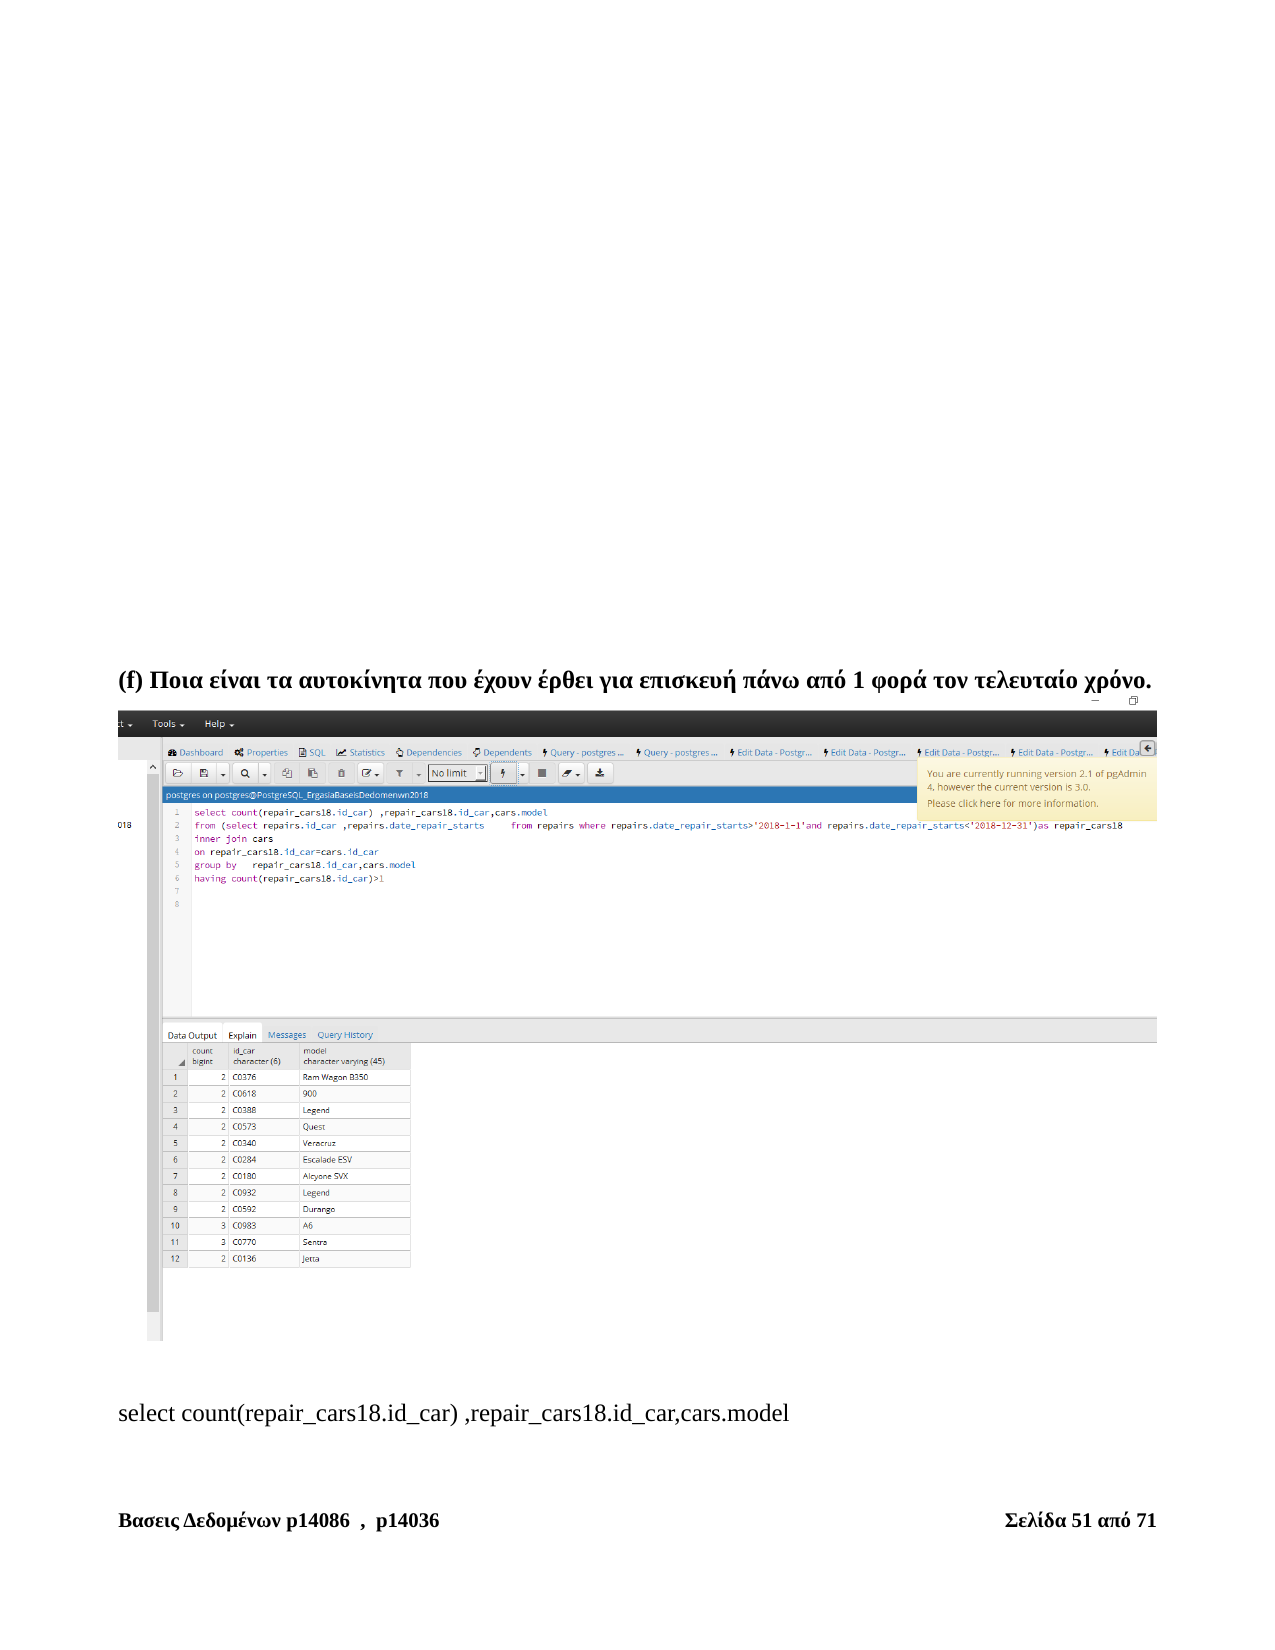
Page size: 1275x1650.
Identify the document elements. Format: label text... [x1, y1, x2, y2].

picture [118, 693, 1157, 1341]
text select count(repair_cars18.id_car) ,repair_cars18.id_car,cars.model [118, 1398, 1157, 1427]
text (f) Ποια είναι τα αυτοκίνητα που έχουν έρθει για επισκευή πάνω από 1 φορά τον τελευταίο χρόνο. [118, 665, 1157, 693]
